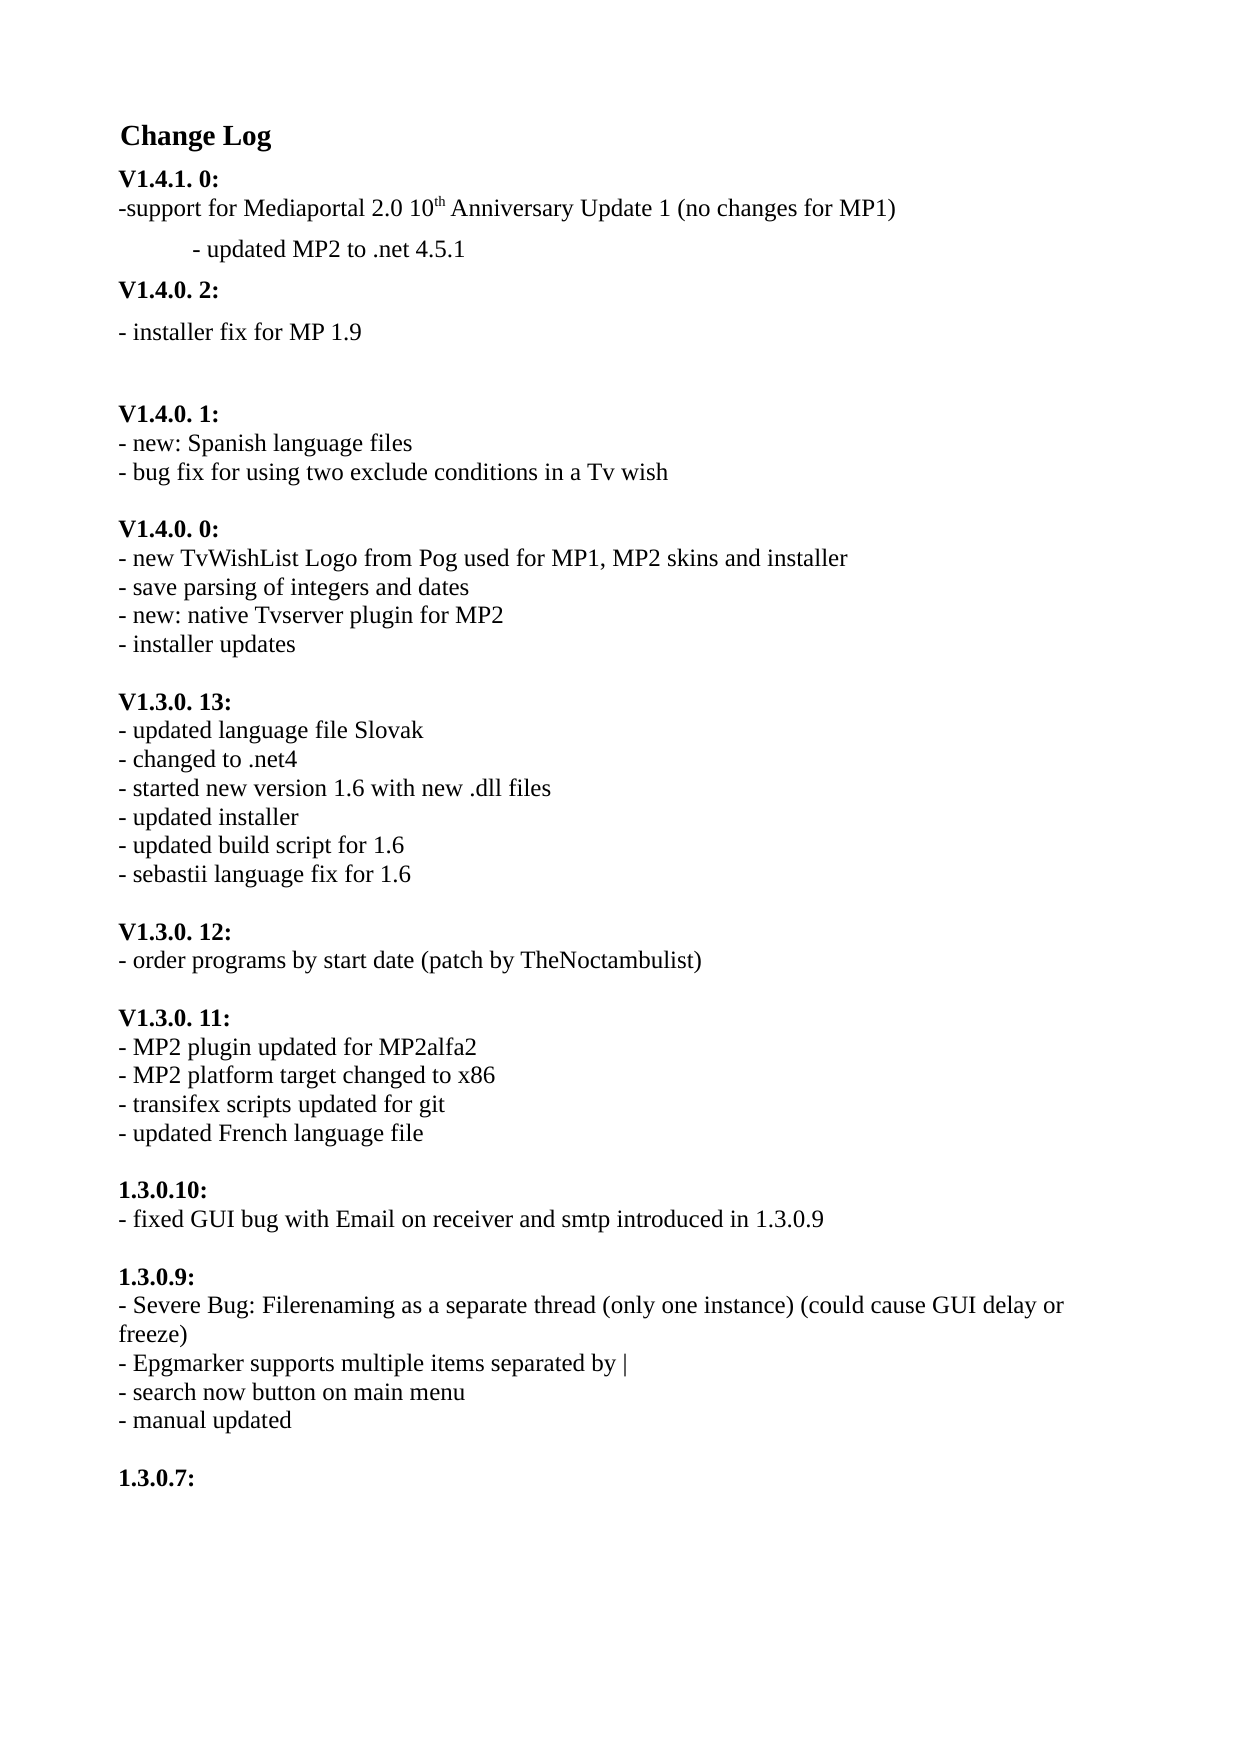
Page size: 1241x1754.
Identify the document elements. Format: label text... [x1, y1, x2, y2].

text V1.4.1. 0: [118, 164, 1122, 193]
text - updated installer [118, 802, 1122, 830]
text 1.3.0.7: [118, 1463, 1122, 1492]
text -support for Mediaportal 2.0 10th Anniversary Update 1 (no changes for MP1) [44, 193, 1122, 222]
text - updated MP2 to .net 4.5.1 [44, 234, 1122, 263]
text - updated French language file [118, 1118, 1122, 1147]
text - new: native Tvserver plugin for MP2 [118, 600, 1122, 629]
text V1.3.0. 13: [118, 687, 1122, 715]
text - MP2 platform target changed to x86 [118, 1060, 1122, 1089]
text V1.3.0. 11: [118, 1003, 1122, 1032]
text - installer updates [118, 629, 1122, 658]
text - new TvWishList Logo from Pog used for MP1, MP2 skins and installer [118, 543, 1122, 572]
text - MP2 plugin updated for MP2alfa2 [118, 1032, 1122, 1060]
text - sebastii language fix for 1.6 [118, 859, 1122, 888]
text - bug fix for using two exclude conditions in a Tv wish [118, 457, 1122, 485]
text V1.4.0. 0: [118, 514, 1122, 543]
text - manual updated [118, 1405, 1122, 1434]
text V1.4.0. 2: [44, 275, 1122, 304]
text - changed to .net4 [118, 744, 1122, 773]
text V1.4.0. 1: [118, 399, 1122, 428]
text V1.3.0. 12: [118, 917, 1122, 945]
text 1.3.0.10: [118, 1175, 1122, 1204]
text - save parsing of integers and dates [118, 572, 1122, 600]
text - new: Spanish language files [118, 428, 1122, 457]
text - transifex scripts updated for git [118, 1089, 1122, 1118]
text - installer fix for MP 1.9 [44, 317, 1122, 345]
text 1.3.0.9: [44, 1262, 1122, 1290]
text - updated language file Slovak [118, 715, 1122, 744]
list Change Log [82, 118, 1119, 152]
text - started new version 1.6 with new .dll files [118, 773, 1122, 802]
text - Severe Bug: Filerenaming as a separate thread (only one instance) (could cause GUI delay or freeze) - Epgmarker supports multiple items separated by | - search now button on main menu [118, 1290, 1122, 1405]
text - order programs by start date (patch by TheNoctambulist) [118, 945, 1122, 974]
text - fixed GUI bug with Email on receiver and smtp introduced in 1.3.0.9 [118, 1204, 1122, 1233]
text - updated build script for 1.6 [118, 830, 1122, 859]
